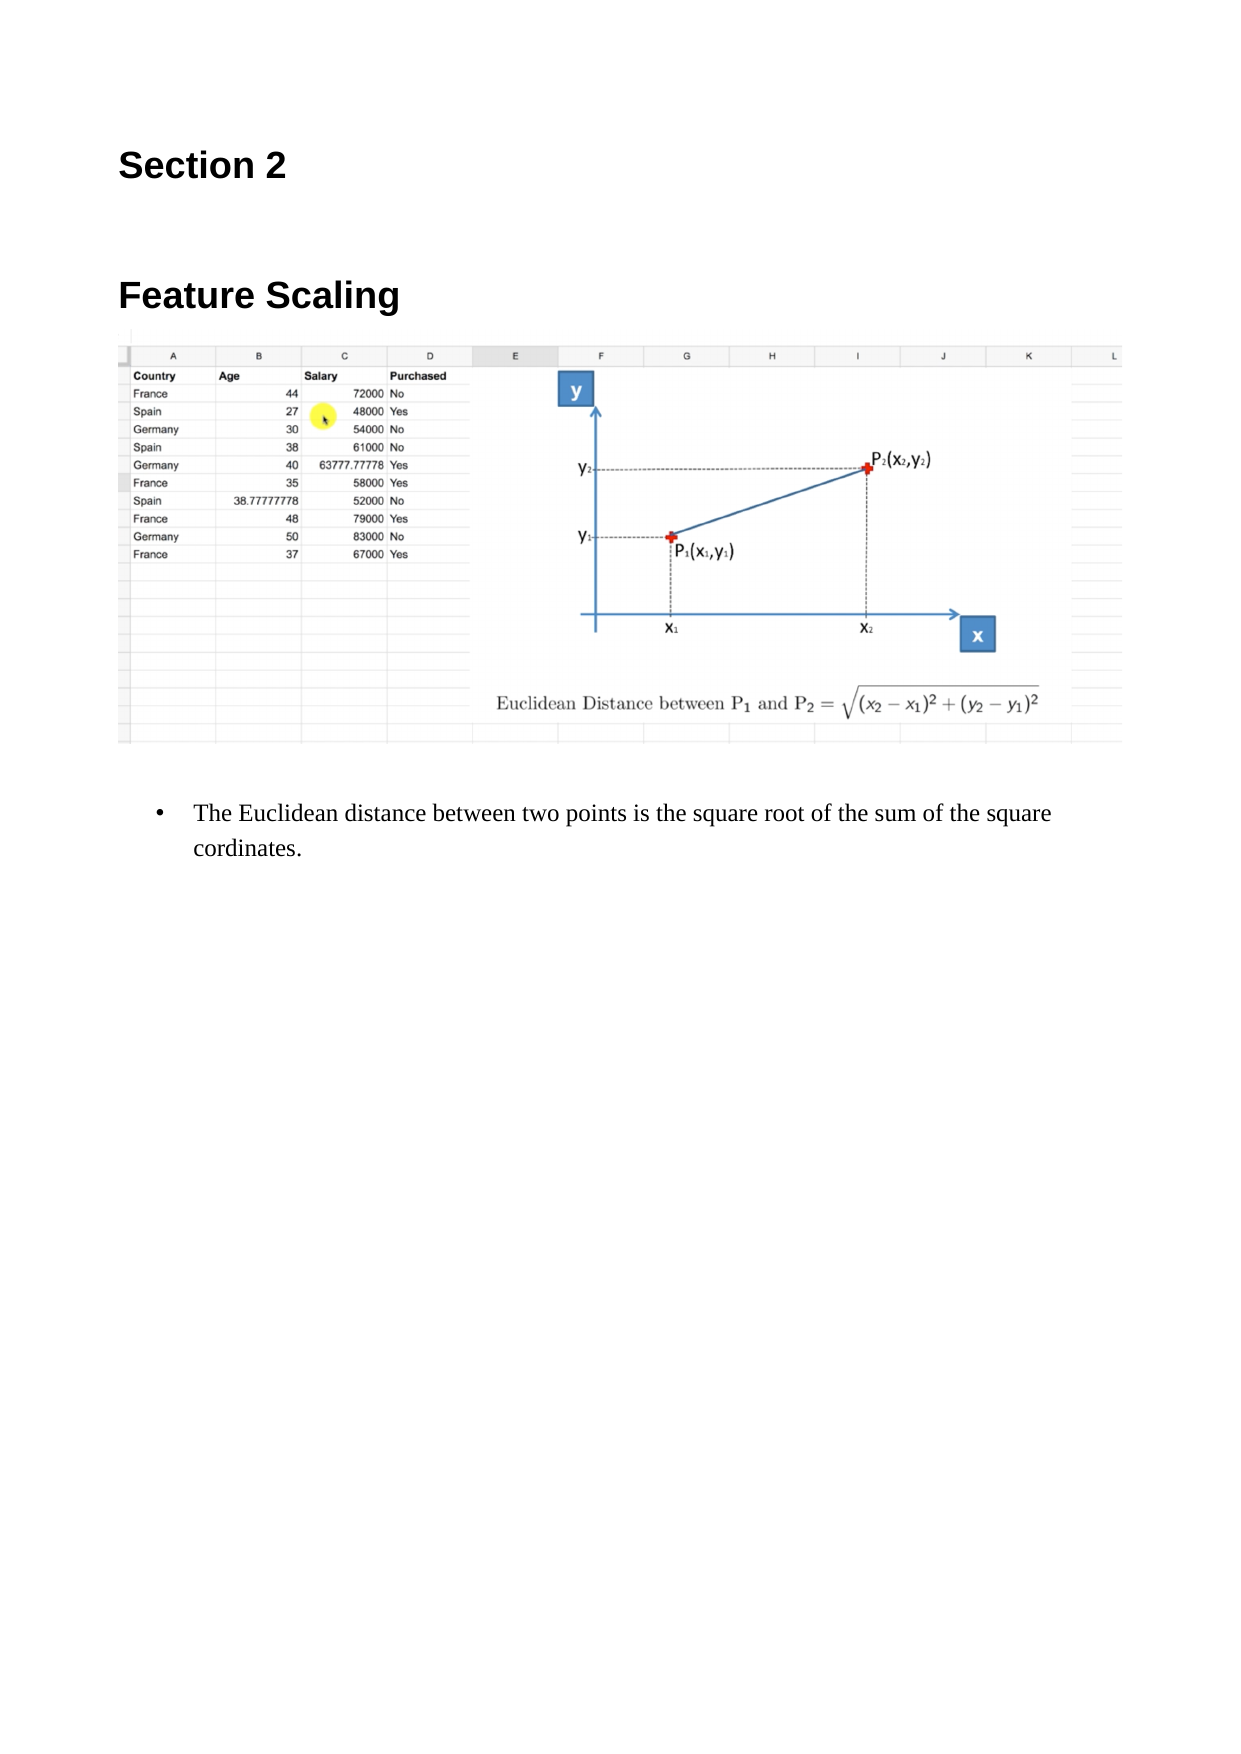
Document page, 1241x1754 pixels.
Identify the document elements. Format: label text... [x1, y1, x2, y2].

subtitle Feature Scaling [118, 273, 1122, 317]
picture [118, 329, 1123, 744]
subtitle Section 2 [118, 143, 1122, 187]
list The Euclidean distance between two points is the square root of the sum of the square cordinates. [156, 798, 1122, 862]
